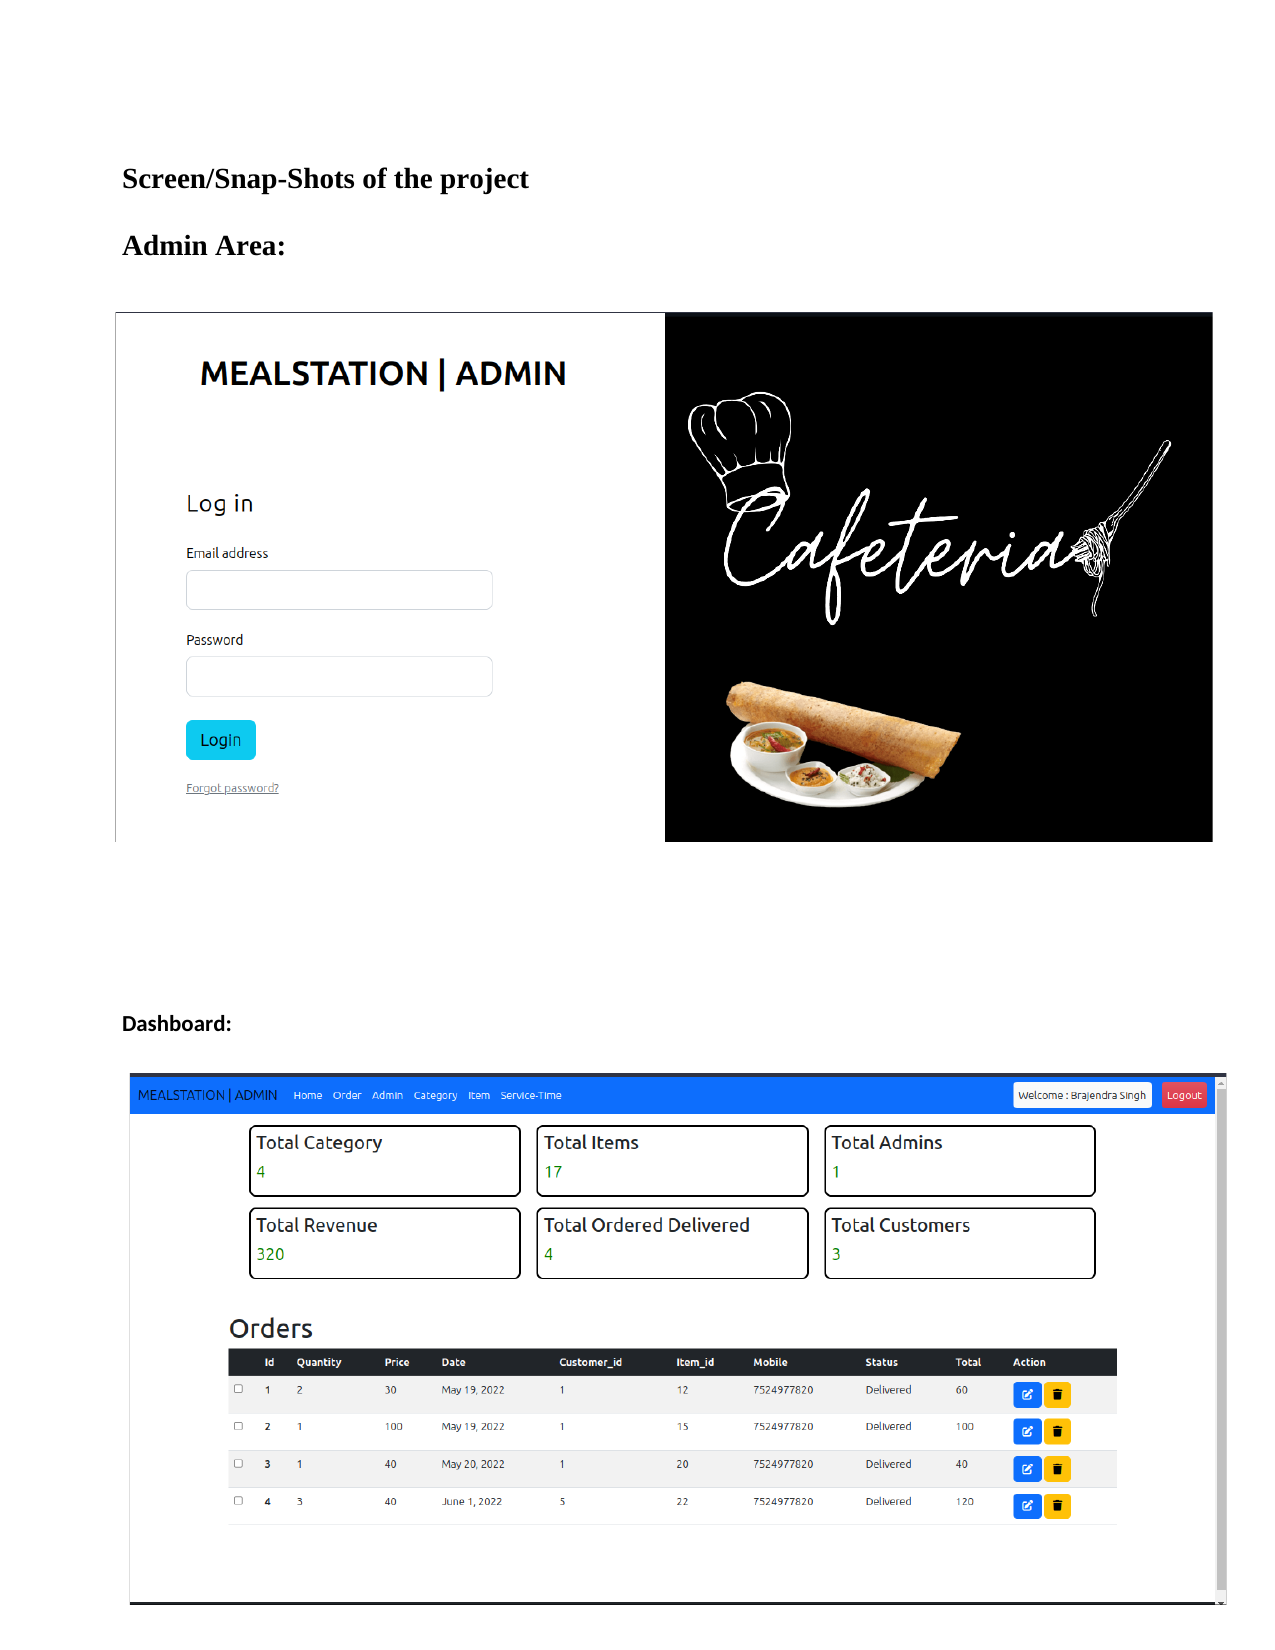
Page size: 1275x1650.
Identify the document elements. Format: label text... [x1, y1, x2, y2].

text Admin Area: [122, 228, 1219, 261]
picture [129, 1073, 1227, 1605]
text Dashboard: [122, 1009, 1219, 1037]
text Screen/Snap-Shots of the project [122, 161, 1144, 194]
picture [115, 312, 1213, 842]
